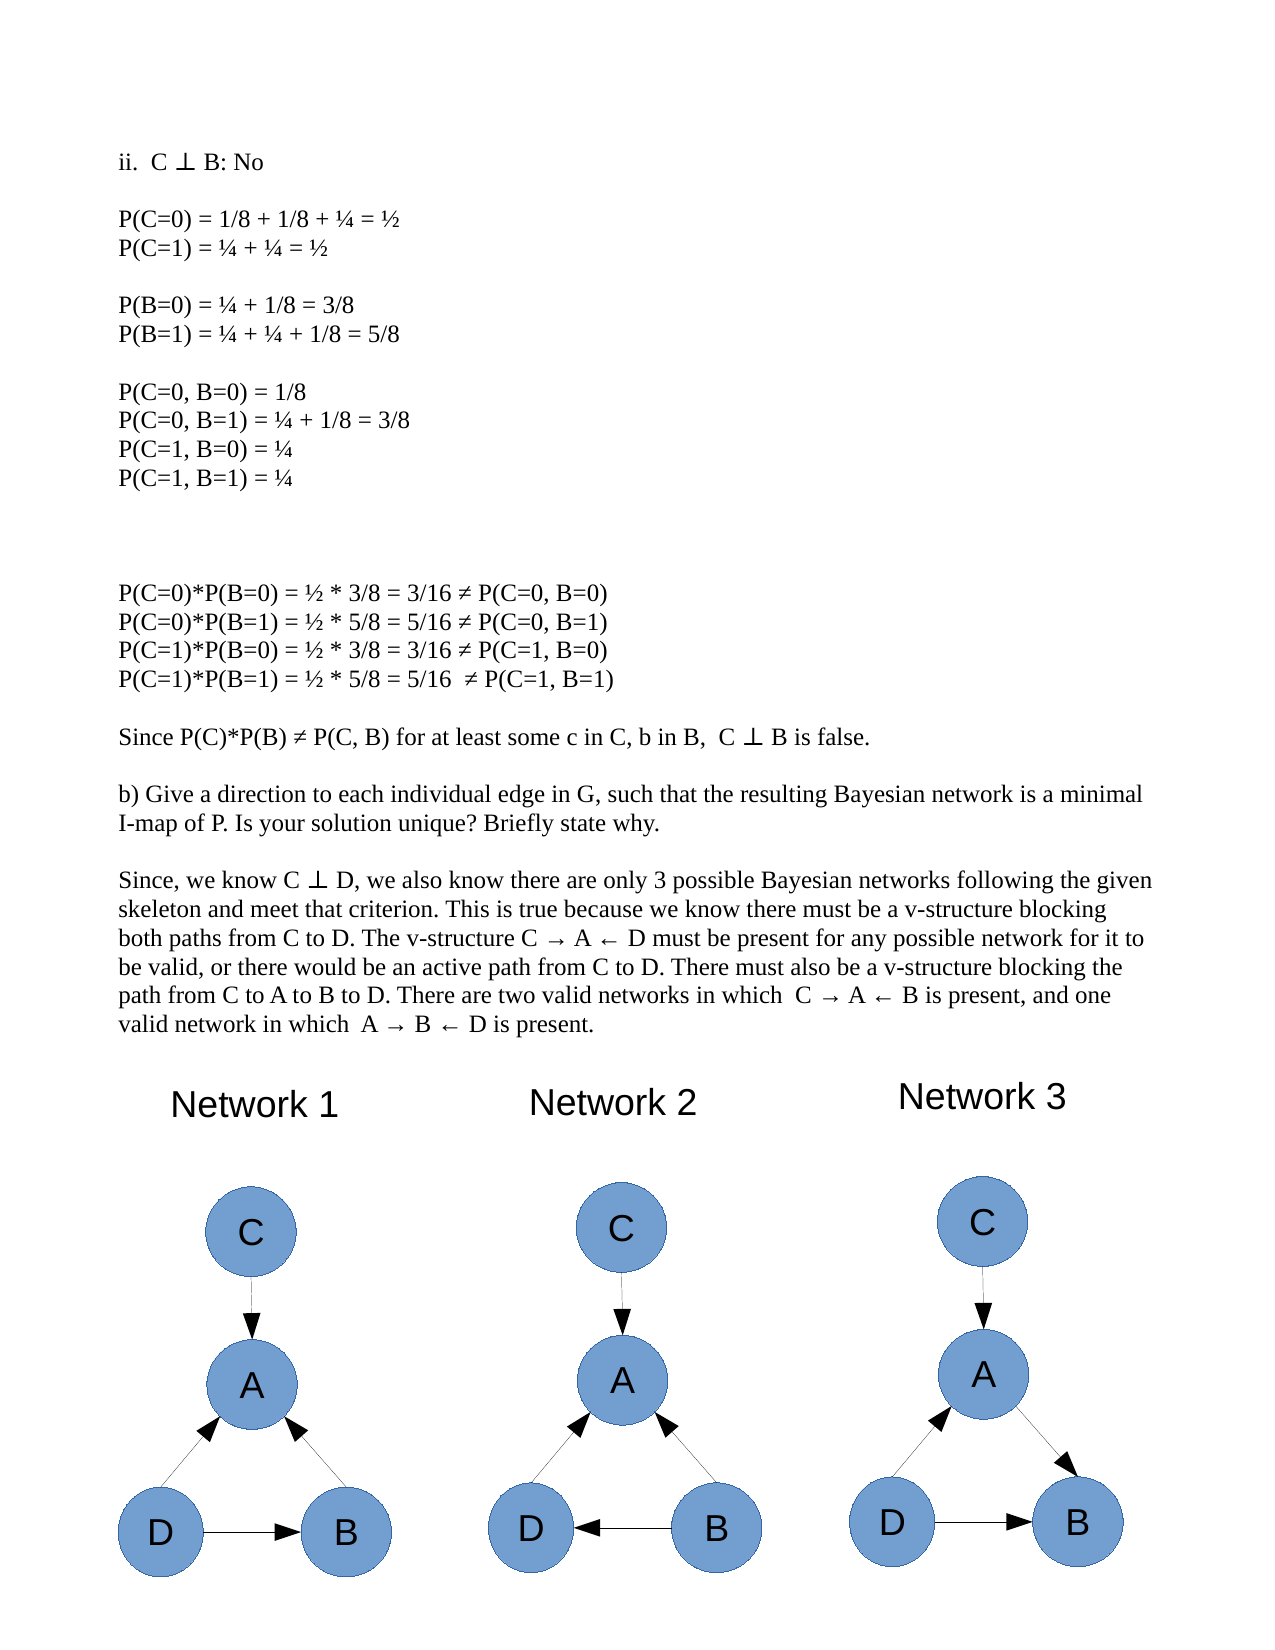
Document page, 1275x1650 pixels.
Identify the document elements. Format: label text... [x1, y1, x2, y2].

text P(C=0, B=1) = ¼ + 1/8 = 3/8 [118, 406, 1157, 434]
text b) Give a direction to each individual edge in G, such that the resulting Bayesian network is a minimal I-map of P. Is your solution unique? Briefly state why. [118, 779, 1157, 837]
text P(C=1)*P(B=0) = ½ * 3/8 = 3/16 ≠ P(C=1, B=0) [118, 636, 1157, 664]
text Since P(C)*P(B) ≠ P(C, B) for at least some c in C, b in B, C ⊥ B is false. [118, 722, 1157, 751]
text P(C=0) = 1/8 + 1/8 + ¼ = ½ [118, 204, 1157, 233]
text P(C=1) = ¼ + ¼ = ½ [118, 233, 1157, 262]
text P(B=1) = ¼ + ¼ + 1/8 = 5/8 [118, 319, 1157, 348]
text P(C=0, B=0) = 1/8 [118, 377, 1157, 406]
text P(C=0)*P(B=1) = ½ * 5/8 = 5/16 ≠ P(C=0, B=1) [118, 607, 1157, 636]
text Since, we know C ⊥ D, we also know there are only 3 possible Bayesian networks following the given skeleton and meet that criterion. This is true because we know there must be a v-structure blocking both paths from C to D. The v-structure C → A ← D must be present for any possible network for it to be valid, or there would be an active path from C to D. There must also be a v-structure blocking the path from C to A to B to D. There are two valid networks in which C → A ← B is present, and one valid network in which A → B ← D is present. [118, 866, 1157, 1038]
text P(C=1, B=0) = ¼ [118, 434, 1157, 463]
text ii. C ⊥ B: No [118, 147, 1157, 176]
text P(C=0)*P(B=0) = ½ * 3/8 = 3/16 ≠ P(C=0, B=0) [118, 578, 1157, 607]
text P(B=0) = ¼ + 1/8 = 3/8 [118, 291, 1157, 319]
text P(C=1, B=1) = ¼ [118, 463, 1157, 492]
text P(C=1)*P(B=1) = ½ * 5/8 = 5/16 ≠ P(C=1, B=1) [118, 664, 1157, 693]
